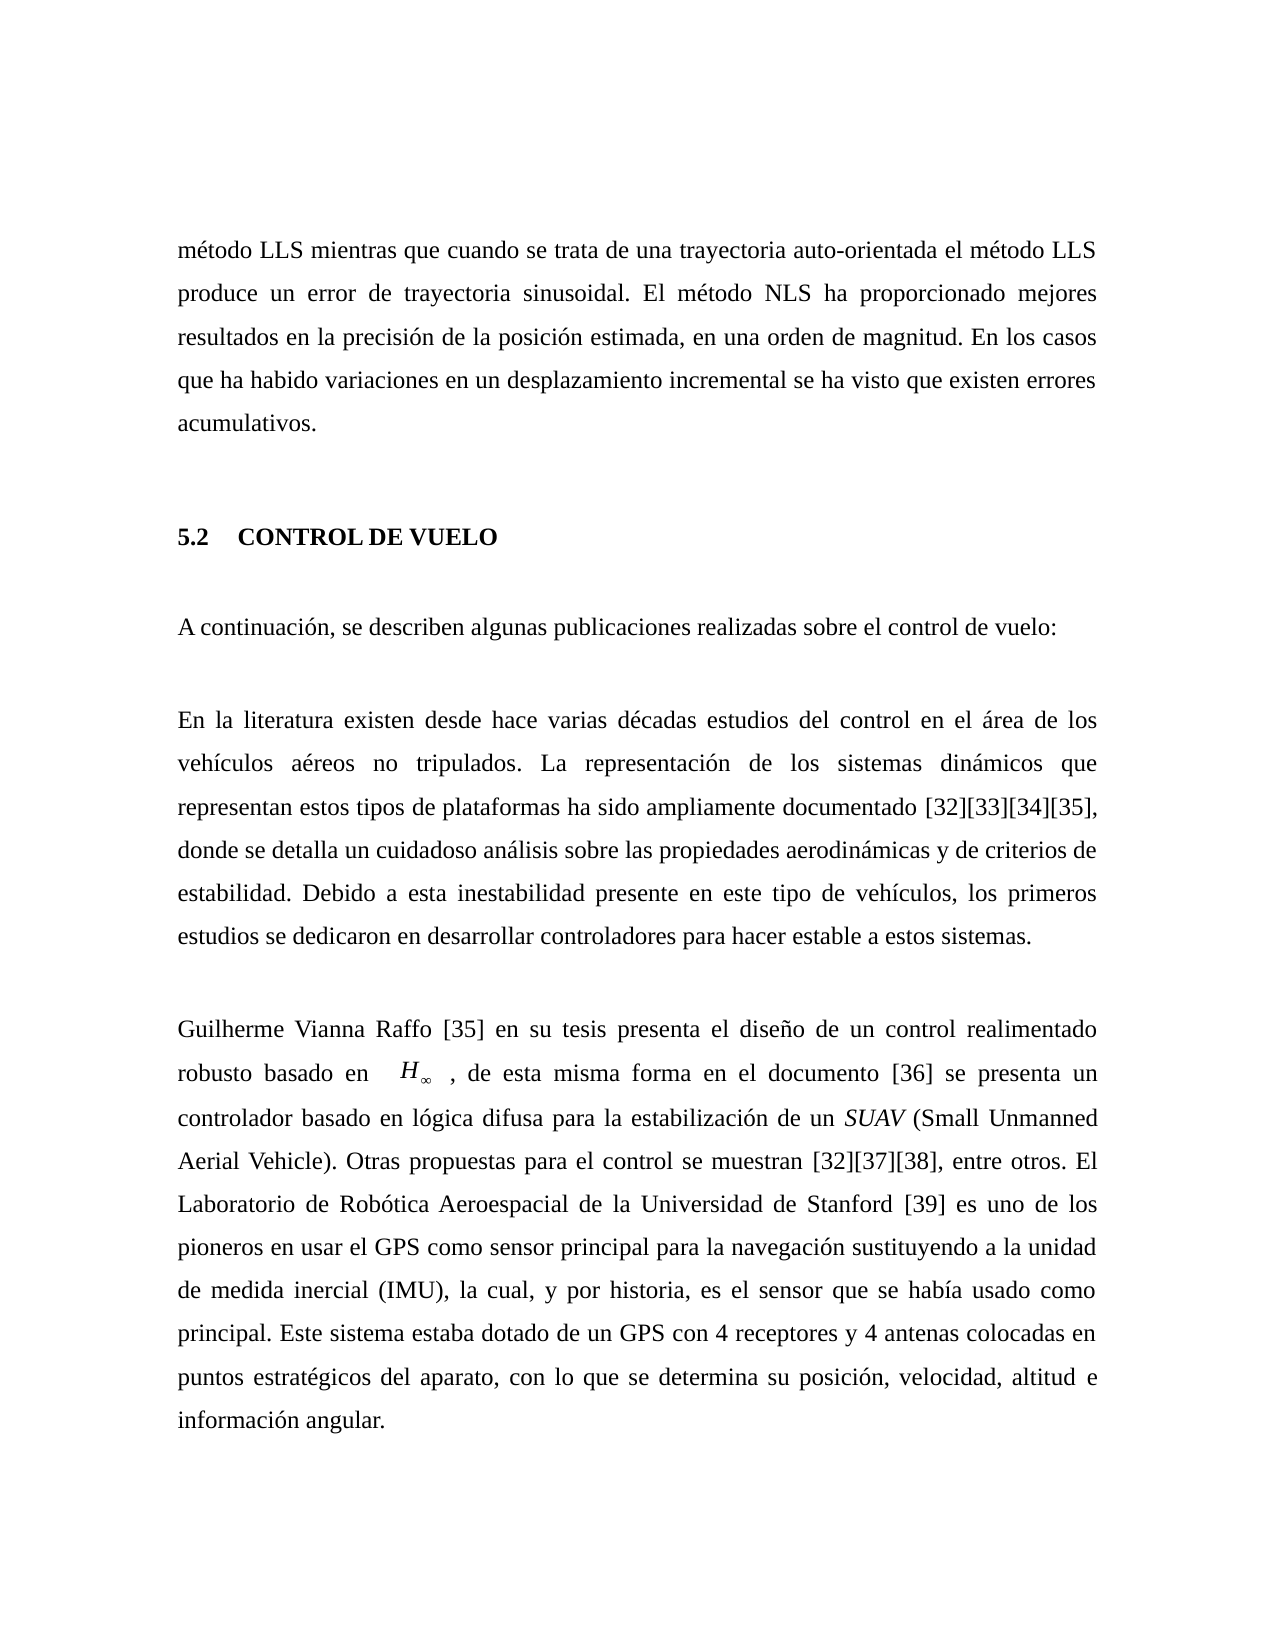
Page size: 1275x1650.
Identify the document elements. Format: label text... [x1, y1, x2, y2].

subtitle CONTROL DE VUELO [177, 522, 1098, 551]
text A continuación, se describen algunas publicaciones realizadas sobre el control de vuelo: [177, 612, 1098, 641]
text En la literatura existen desde hace varias décadas estudios del control en el área de los vehículos aéreos no tripulados. La representación de los sistemas dinámicos que representan estos tipos de plataformas ha sido ampliamente documentado [32][33][34][35], donde se detalla un cuidadoso análisis sobre las propiedades aerodinámicas y de criterios de estabilidad. Debido a esta inestabilidad presente en este tipo de vehículos, los primeros estudios se dedicaron en desarrollar controladores para hacer estable a estos sistemas. [177, 705, 1098, 950]
text método LLS mientras que cuando se trata de una trayectoria auto-orientada el método LLS produce un error de trayectoria sinusoidal. El método NLS ha proporcionado mejores resultados en la precisión de la posición estimada, en una orden de magnitud. En los casos que ha habido variaciones en un desplazamiento incremental se ha visto que existen errores acumulativos. [177, 235, 1098, 437]
text Guilherme Vianna Raffo [35] en su tesis presenta el diseño de un control realimentado robusto basado en , de esta misma forma en el documento [36] se presenta un controlador basado en lógica difusa para la estabilización de un SUAV (Small Unmanned Aerial Vehicle). Otras propuestas para el control se muestran [32][37][38], entre otros. El Laboratorio de Robótica Aeroespacial de la Universidad de Stanford [39] es uno de los pioneros en usar el GPS como sensor principal para la navegación sustituyendo a la unidad de medida inercial (IMU), la cual, y por historia, es el sensor que se había usado como principal. Este sistema estaba dotado de un GPS con 4 receptores y 4 antenas colocadas en puntos estratégicos del aparato, con lo que se determina su posición, velocidad, altitud e información angular. [177, 1014, 1098, 1433]
